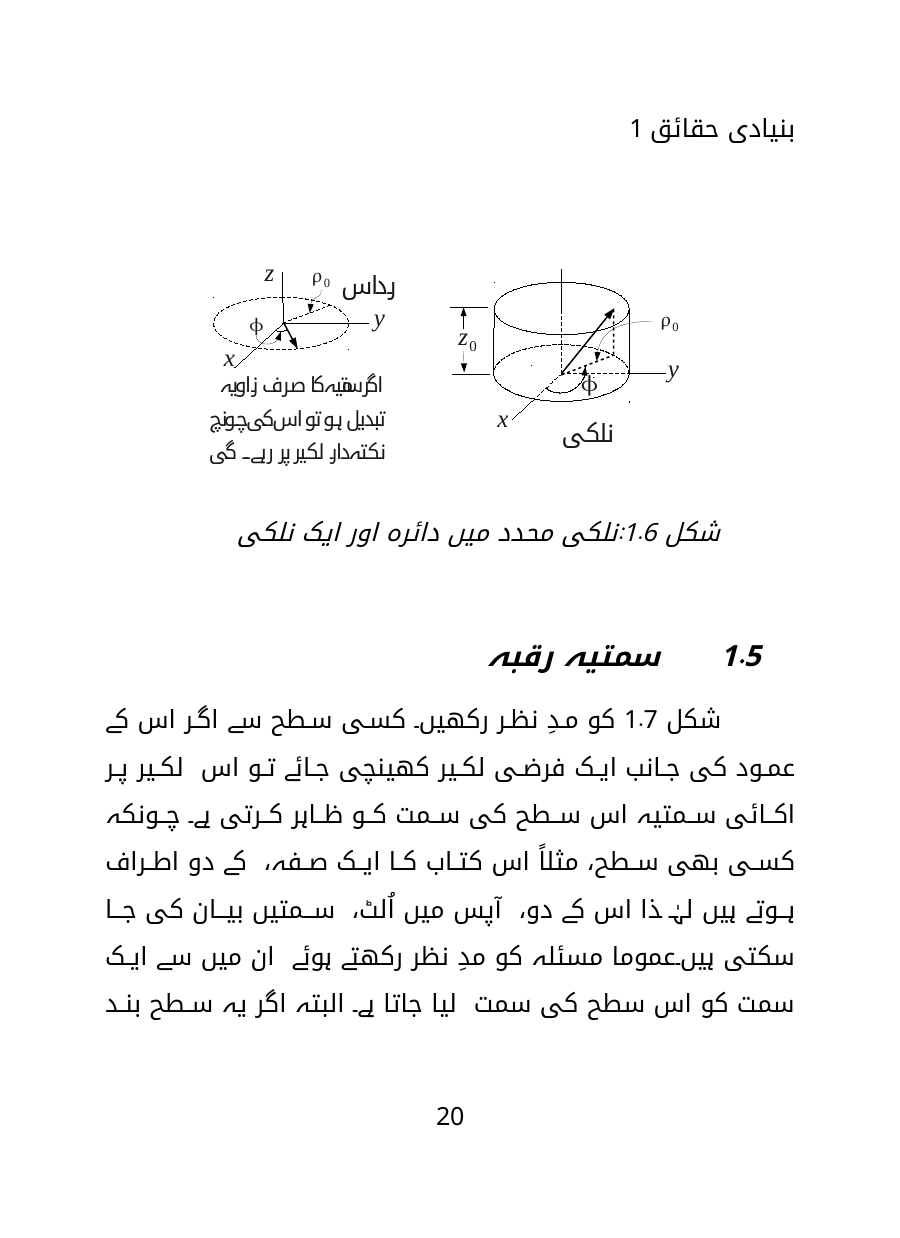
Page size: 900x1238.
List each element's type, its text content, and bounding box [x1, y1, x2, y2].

text شکل 1.7 کو مدِ نظر رکھیں۔ کسی سطح سے اگر اس کے عمود کی جانب ایک فرضی لکیر کھینچی جائے تو اس لکیر پر اکائی سمتیہ اس سطح کی سمت کو ظاہر کرتی ہے۔ چونکہ کسی بھی سطح، مثلاً اس کتاب کا ایک صفہ، کے دو اطراف ہوتے ہیں لہٰذا اس کے دو، آپس میں اُلٹ، سمتیں بیان کی جا سکتی ہیں۔عموما مسئلہ کو مدِ نظر رکھتے ہوئے ان میں سے ایک سمت کو اس سطح کی سمت لیا جاتا ہے۔ البتہ اگر یہ سطح بند سطح ہو ، مثلاً گیند کی شکل کا ہو، تب باہر جانب کو ہی اس سطح کی سمت لیا جاتا ہے۔ شکل میں اُوپر کی سطح کا رقبہہے اور اس کی سمت ہے۔ لہٰذا سمتیہ کا طول، ہے اور اس کی سمت ہے یعنی [105, 696, 795, 1028]
text شکل 1.6:نلکی محدد میں دائرہ اور ایک نلکی [180, 195, 720, 557]
subtitle سمتیہ رقبہ [105, 629, 720, 684]
